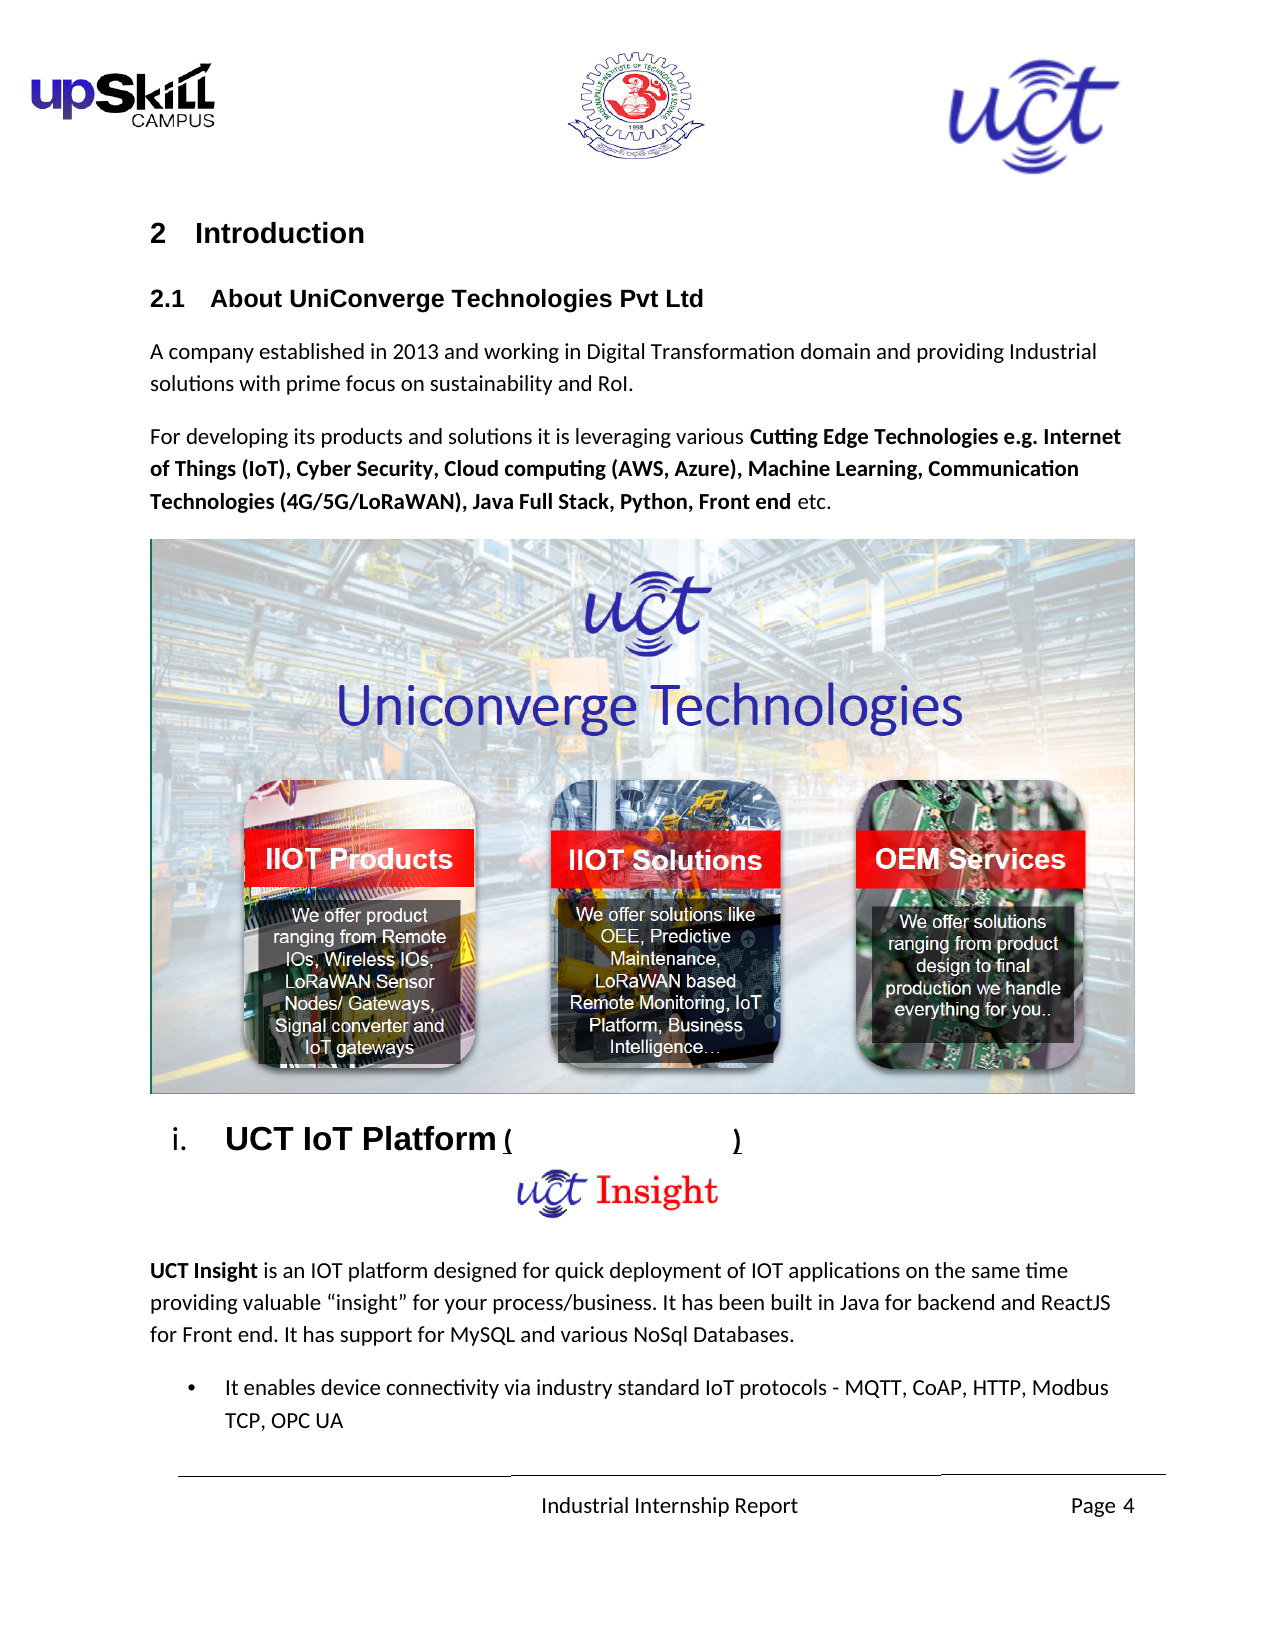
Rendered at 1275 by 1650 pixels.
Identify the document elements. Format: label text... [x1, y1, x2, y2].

list It enables device connectivity via industry standard IoT protocols - MQTT, CoAP, HTTP, Modbus TCP, OPC UA [187, 1373, 1134, 1434]
text UCT Insight is an IOT platform designed for quick deployment of IOT applications on the same time providing valuable “insight” for your process/business. It has been built in Java for backend and ReactJS for Front end. It has support for MySQL and various NoSql Databases. [150, 1256, 1134, 1348]
list UCT IoT Platform () [187, 1118, 1134, 1229]
subtitle Introduction [150, 216, 1134, 250]
subtitle About UniConverge Technologies Pvt Ltd [150, 287, 1134, 312]
text A company established in 2013 and working in Digital Transformation domain and providing Industrial solutions with prime focus on sustainability and RoI. [150, 337, 1134, 397]
text For developing its products and solutions it is leveraging various Cutting Edge Technologies e.g. Internet of Things (IoT), Cyber Security, Cloud computing (AWS, Azure), Machine Learning, Communication Technologies (4G/5G/LoRaWAN), Java Full Stack, Python, Front end etc. [150, 422, 1134, 515]
